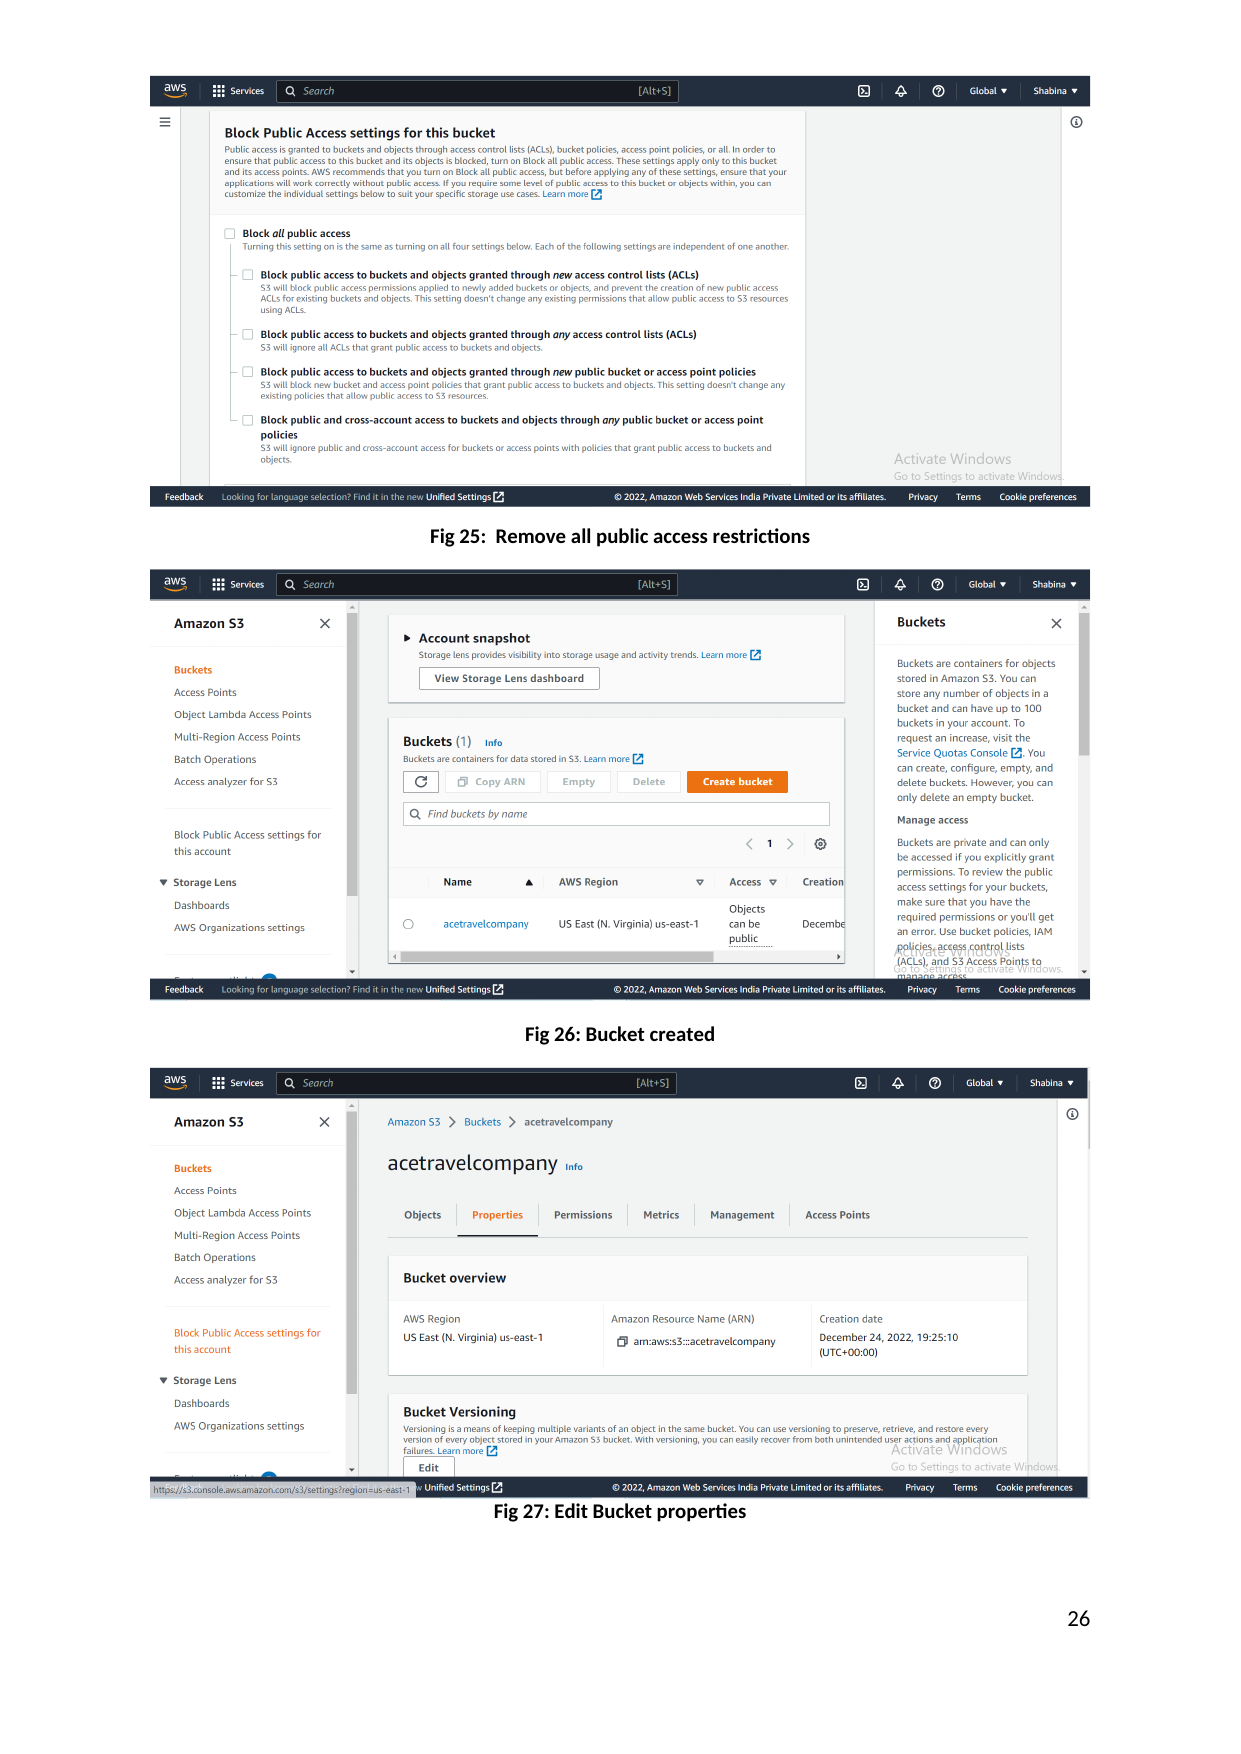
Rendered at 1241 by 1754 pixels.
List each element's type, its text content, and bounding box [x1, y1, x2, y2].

text Fig 26: Bucket created [150, 1022, 1090, 1047]
text Fig 25: Remove all public access restrictions [150, 523, 1090, 549]
text Fig 27: Edit Bucket properties [150, 1499, 1090, 1523]
